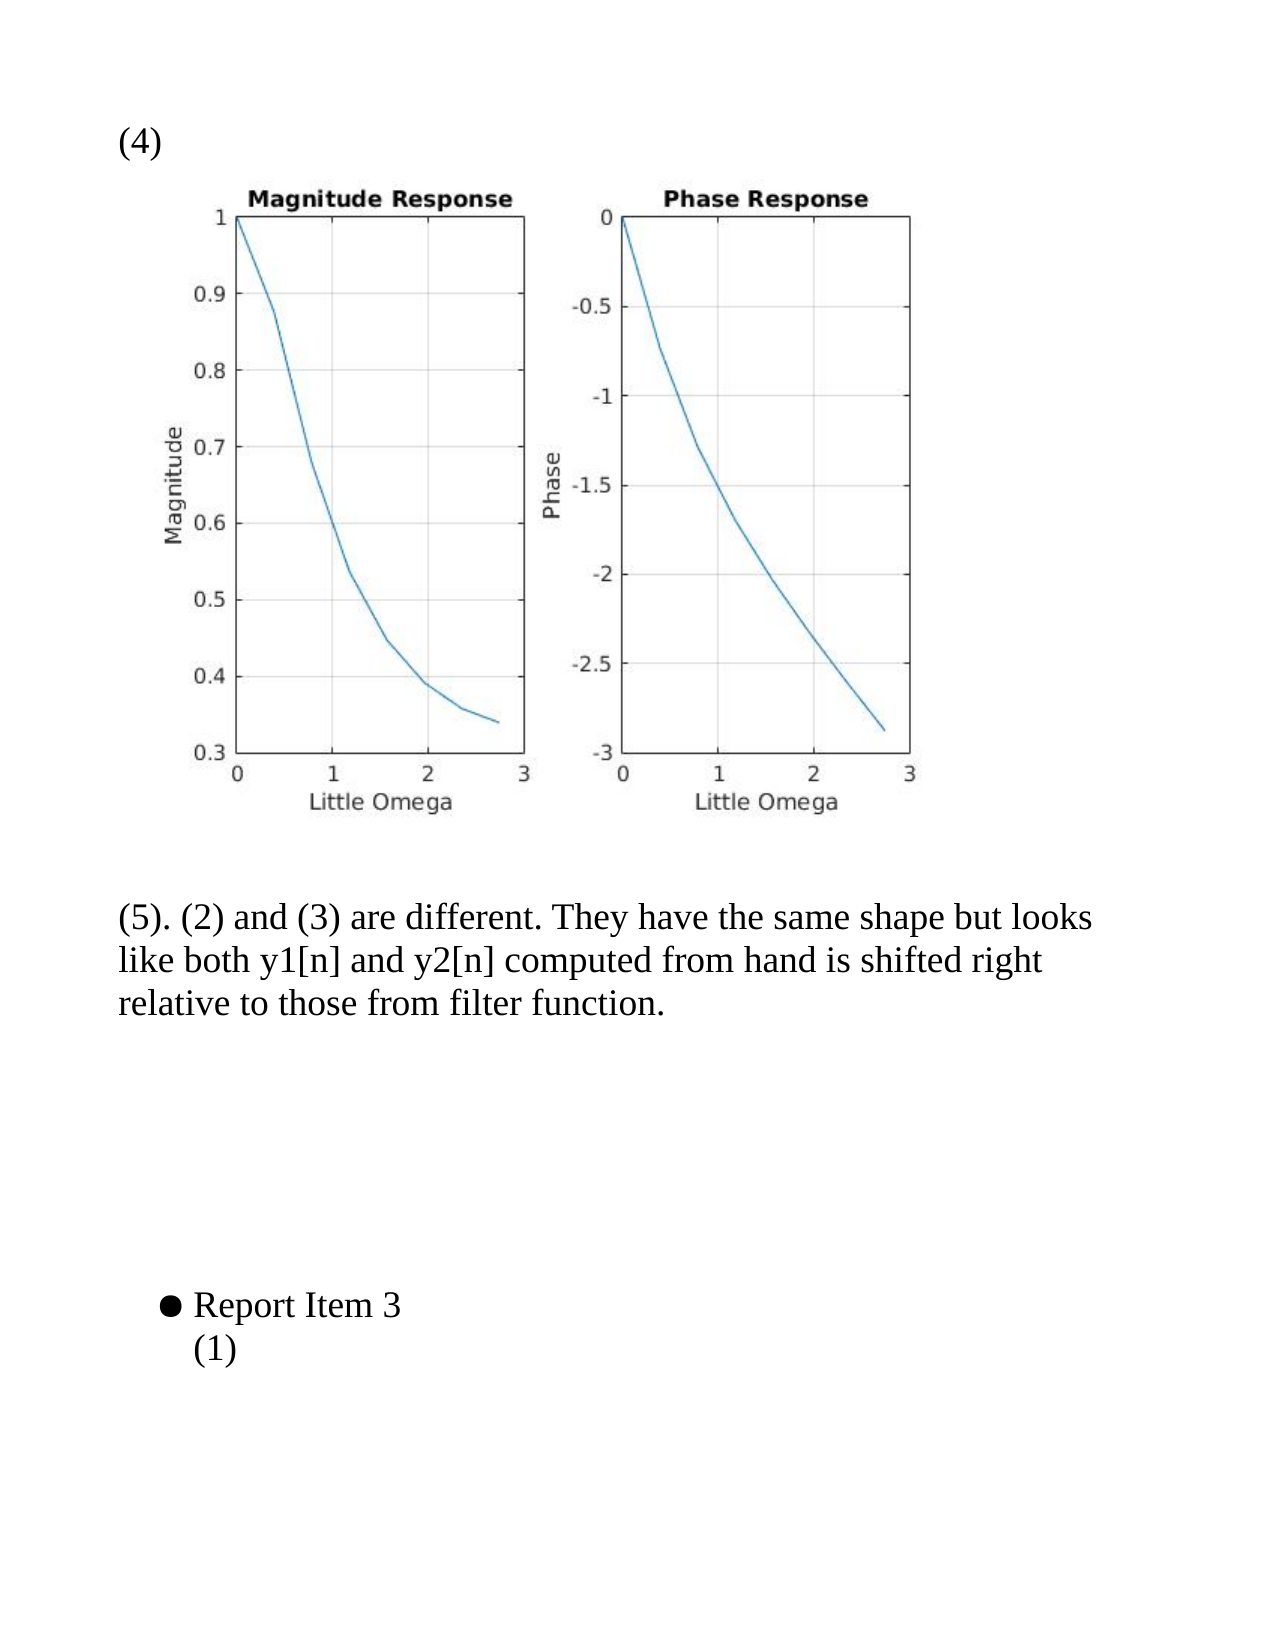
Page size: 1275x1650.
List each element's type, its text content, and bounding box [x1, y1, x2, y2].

picture [117, 168, 992, 825]
list Report Item 3 [156, 1282, 1157, 1326]
text (5). (2) and (3) are different. They have the same shape but looks like both y1[n] and y2[n] computed from hand is shifted right relative to those from filter function. [118, 894, 1157, 1024]
text (4) [118, 118, 1157, 161]
list (1) [156, 1326, 1157, 1369]
